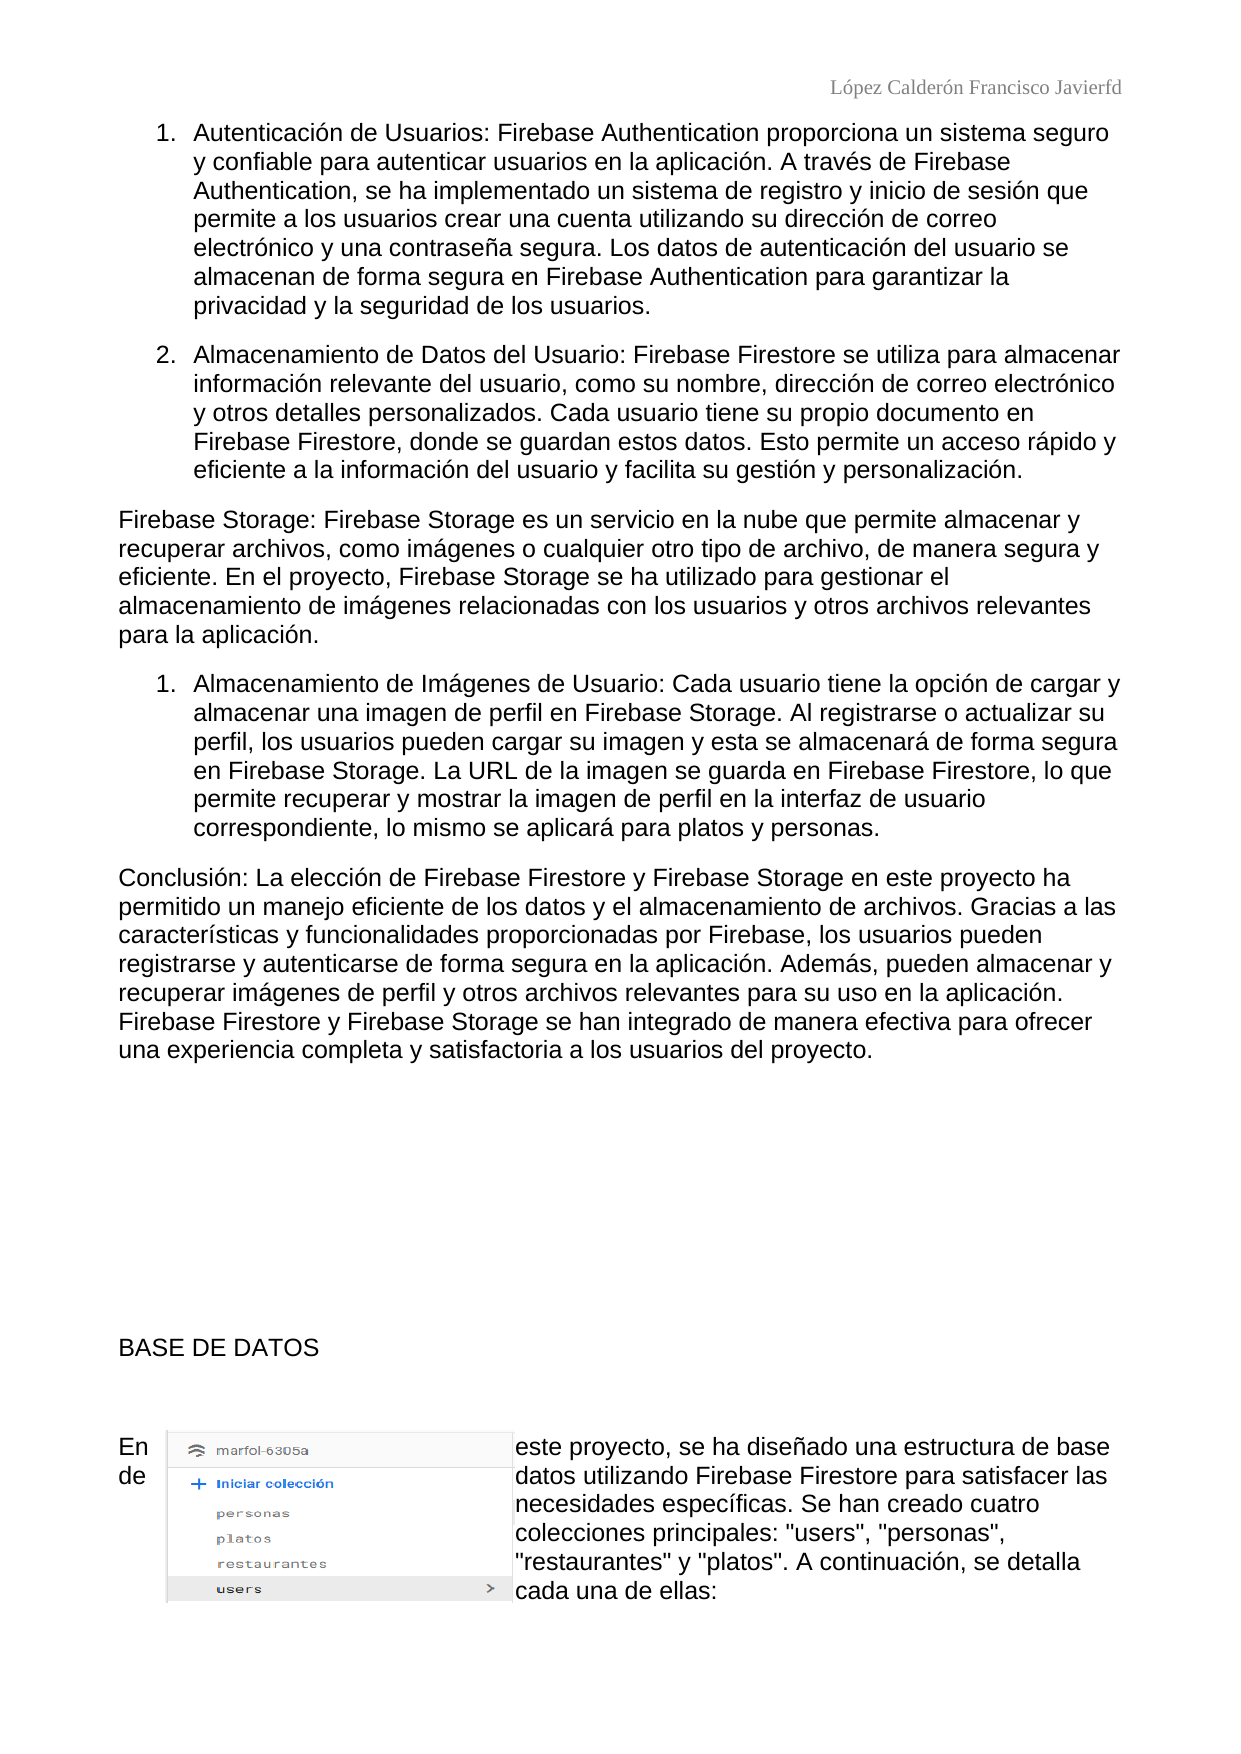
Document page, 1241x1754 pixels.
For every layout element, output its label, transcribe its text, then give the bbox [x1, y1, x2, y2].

list Almacenamiento de Imágenes de Usuario: Cada usuario tiene la opción de cargar y almacenar una imagen de perfil en Firebase Storage. Al registrarse o actualizar su perfil, los usuarios pueden cargar su imagen y esta se almacenará de forma segura en Firebase Storage. La URL de la imagen se guarda en Firebase Firestore, lo que permite recuperar y mostrar la imagen de perfil en la interfaz de usuario correspondiente, lo mismo se aplicará para platos y personas. [156, 669, 1122, 842]
picture [165, 1430, 515, 1603]
text Firebase Storage: Firebase Storage es un servicio en la nube que permite almacenar y recuperar archivos, como imágenes o cualquier otro tipo de archivo, de manera segura y eficiente. En el proyecto, Firebase Storage se ha utilizado para gestionar el almacenamiento de imágenes relacionadas con los usuarios y otros archivos relevantes para la aplicación. [118, 505, 1122, 648]
text En este proyecto, se ha diseñado una estructura de base de datos utilizando Firebase Firestore para satisfacer las necesidades específicas. Se han creado cuatro colecciones principales: "users", "personas", "restaurantes" y "platos". A continuación, se detalla cada una de ellas: [118, 1432, 1122, 1604]
text BASE DE DATOS [118, 1333, 1122, 1361]
list Almacenamiento de Datos del Usuario: Firebase Firestore se utiliza para almacenar información relevante del usuario, como su nombre, dirección de correo electrónico y otros detalles personalizados. Cada usuario tiene su propio documento en Firebase Firestore, donde se guardan estos datos. Esto permite un acceso rápido y eficiente a la información del usuario y facilita su gestión y personalización. [156, 340, 1122, 484]
text Conclusión: La elección de Firebase Firestore y Firebase Storage en este proyecto ha permitido un manejo eficiente de los datos y el almacenamiento de archivos. Gracias a las características y funcionalidades proporcionadas por Firebase, los usuarios pueden registrarse y autenticarse de forma segura en la aplicación. Además, pueden almacenar y recuperar imágenes de perfil y otros archivos relevantes para su uso en la aplicación. Firebase Firestore y Firebase Storage se han integrado de manera efectiva para ofrecer una experiencia completa y satisfactoria a los usuarios del proyecto. [118, 863, 1122, 1064]
list Autenticación de Usuarios: Firebase Authentication proporciona un sistema seguro y confiable para autenticar usuarios en la aplicación. A través de Firebase Authentication, se ha implementado un sistema de registro y inicio de sesión que permite a los usuarios crear una cuenta utilizando su dirección de correo electrónico y una contraseña segura. Los datos de autenticación del usuario se almacenan de forma segura en Firebase Authentication para garantizar la privacidad y la seguridad de los usuarios. [156, 118, 1122, 319]
